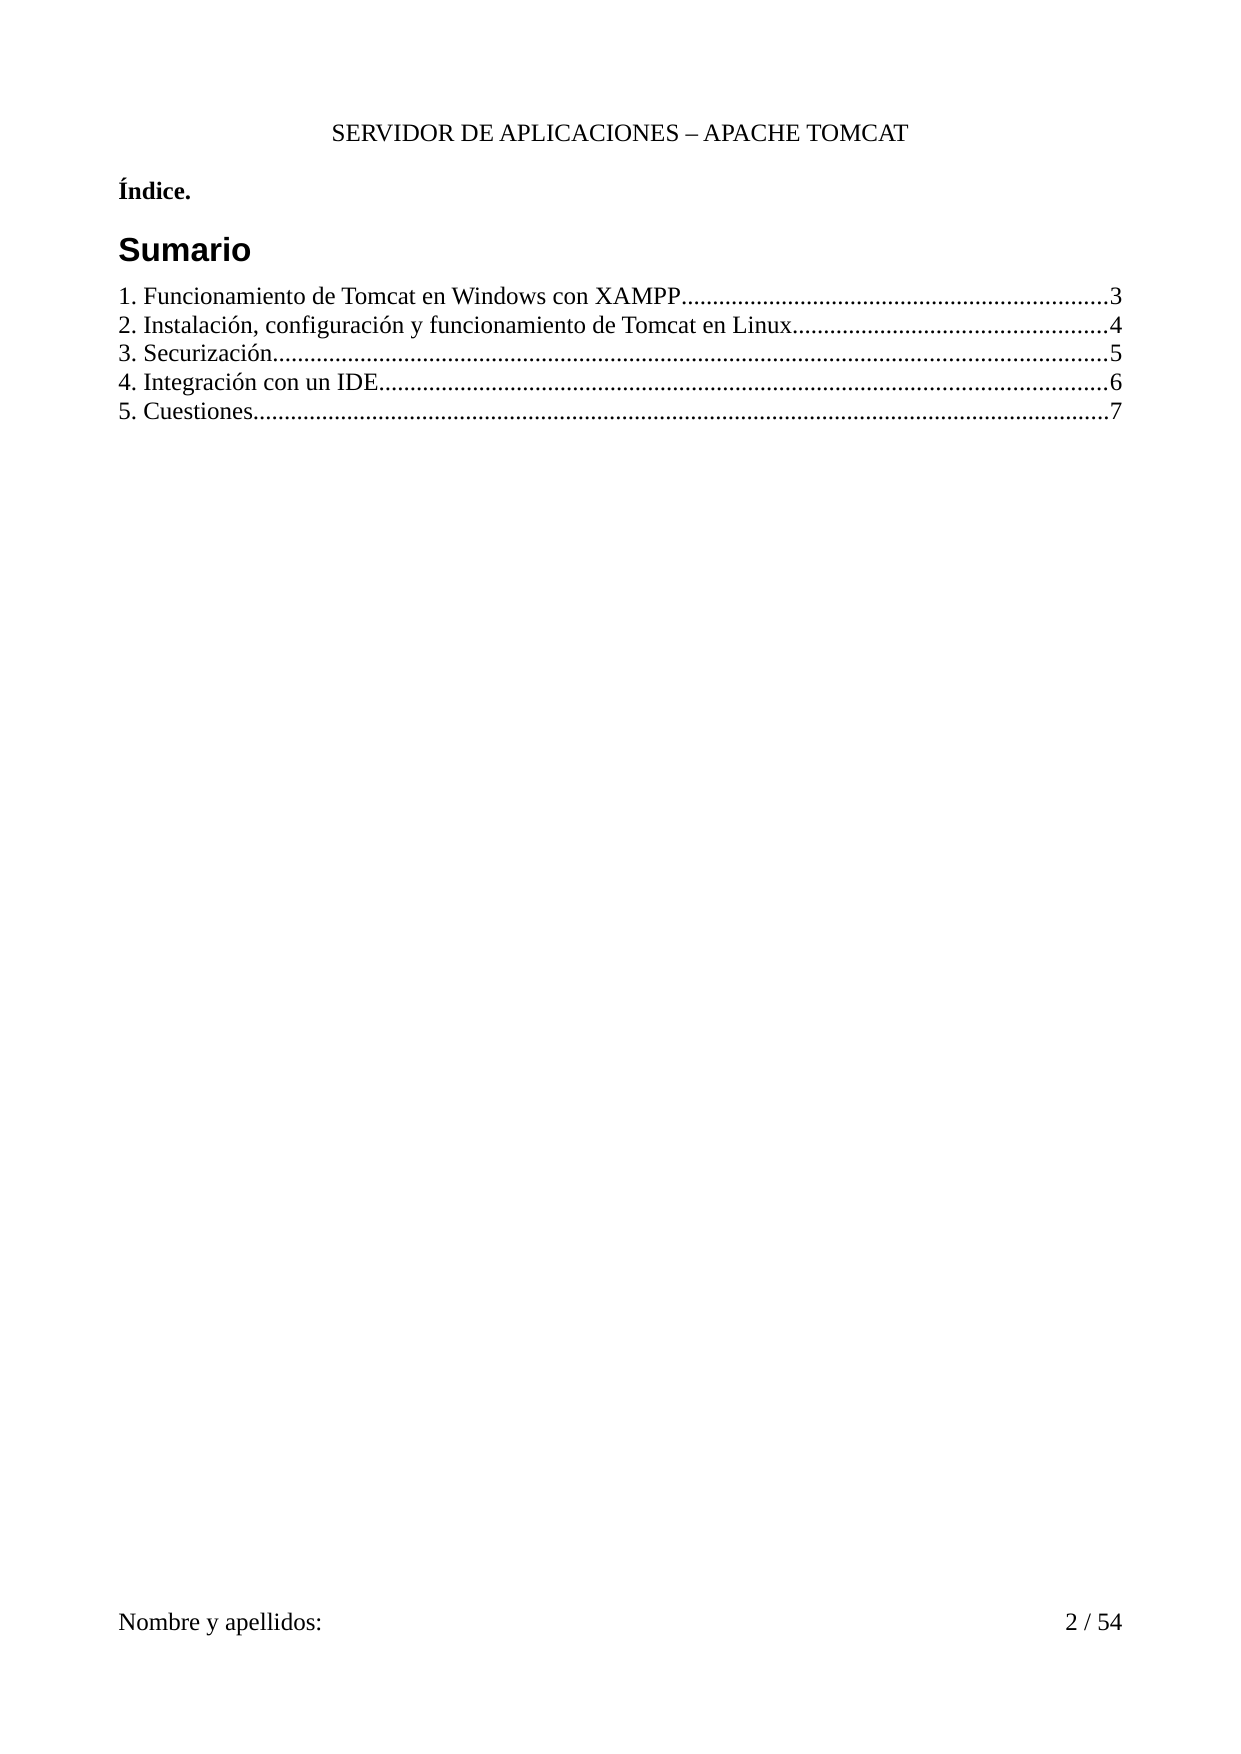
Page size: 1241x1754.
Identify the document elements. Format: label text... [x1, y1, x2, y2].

text Índice. [118, 176, 1122, 205]
text 5. Cuestiones 7 [118, 396, 1122, 425]
text 2. Instalación, configuración y funcionamiento de Tomcat en Linux 4 [118, 310, 1122, 338]
text 3. Securización 5 [118, 338, 1122, 367]
text 4. Integración con un IDE 6 [118, 367, 1122, 396]
subtitle Sumario [118, 230, 1122, 268]
text 1. Funcionamiento de Tomcat en Windows con XAMPP 3 [118, 281, 1122, 310]
